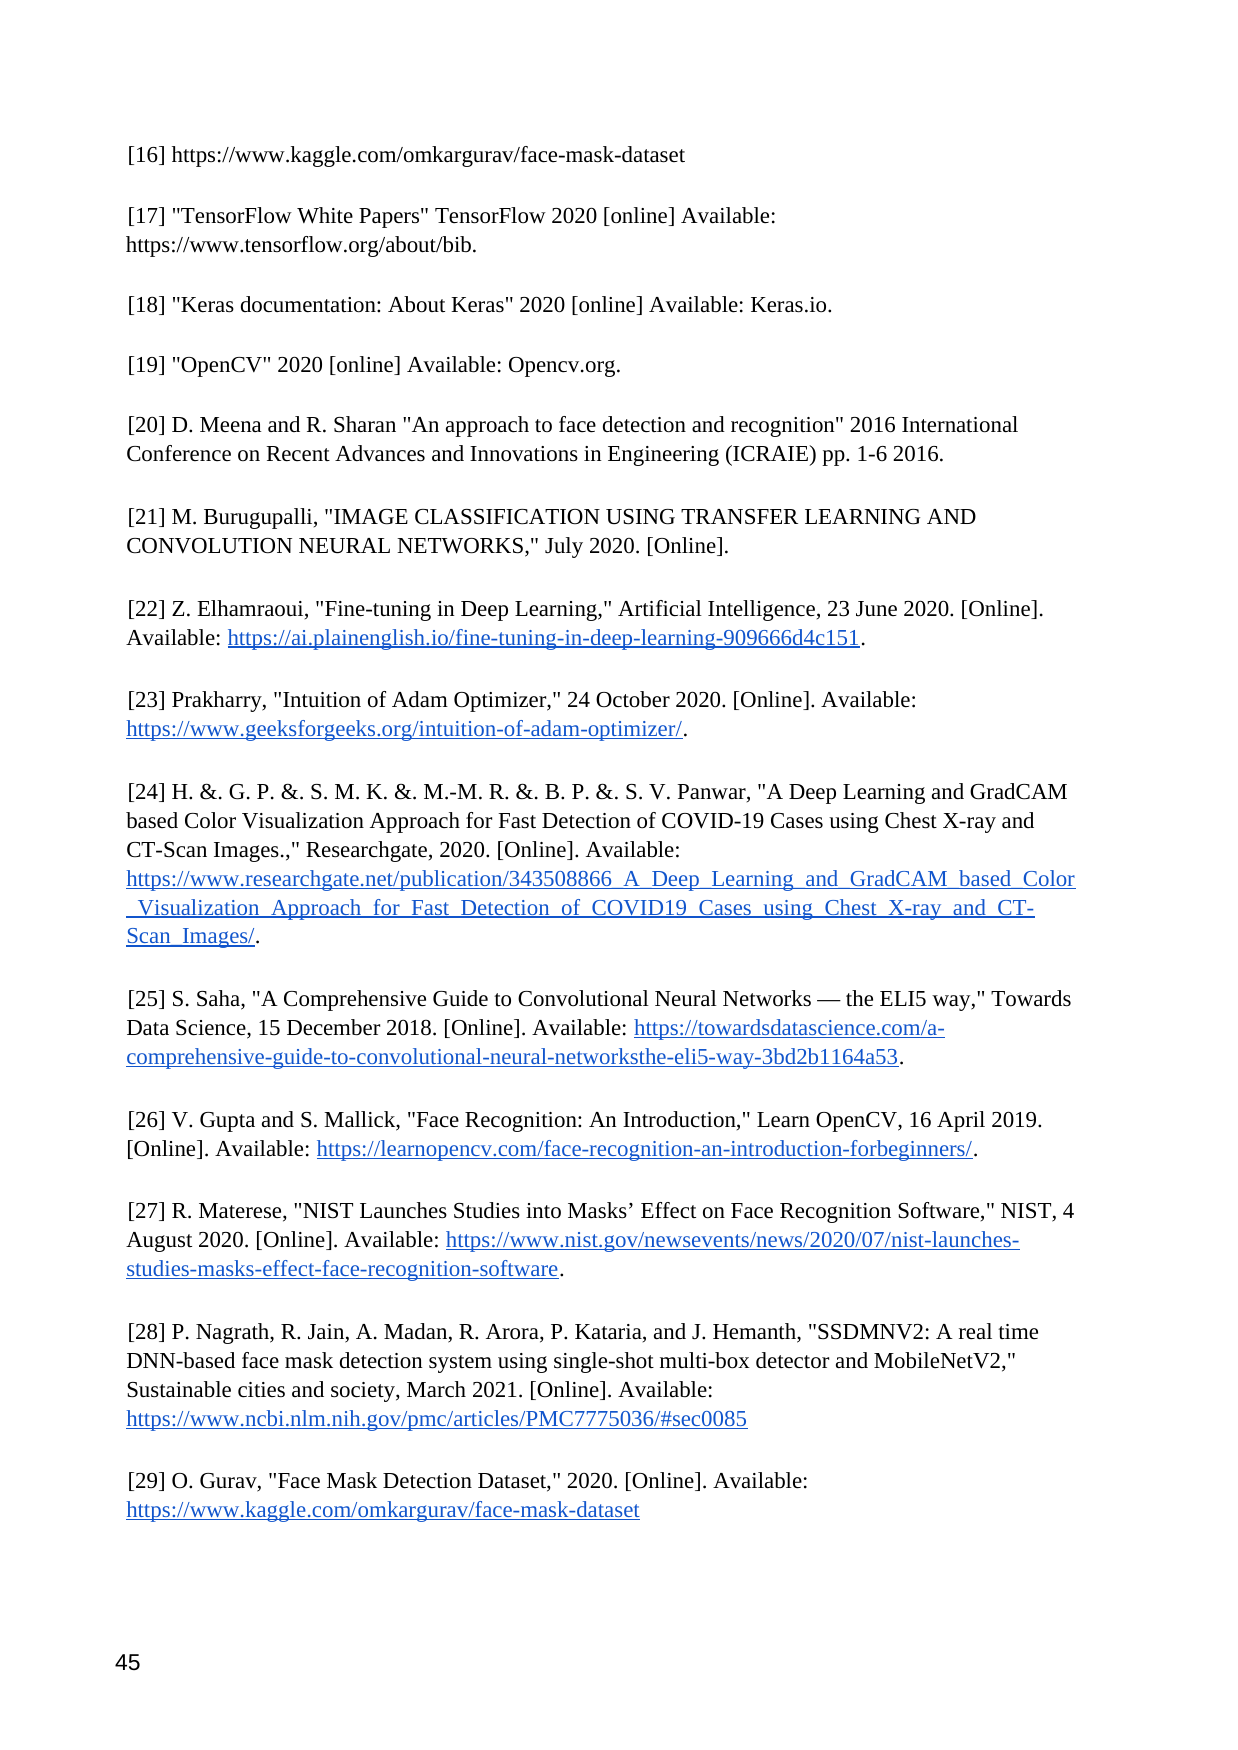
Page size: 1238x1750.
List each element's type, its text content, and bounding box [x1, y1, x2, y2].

text [18] "Keras documentation: About Keras" 2020 [online] Available: Keras.io. [127, 291, 1133, 318]
text [24] H. &. G. P. &. S. M. K. &. M.-M. R. &. B. P. &. S. V. Panwar, "A Deep Learning and GradCAM based Color Visualization Approach for Fast Detection of COVID-19 Cases using Chest X-ray and CT-Scan Images.," Researchgate, 2020. [Online]. Available: https://www.researchgate.net/publication/343508866_A_Deep_Learning_and_GradCAM_based_Color_Visualization_Approach_for_Fast_Detection_of_COVID19_Cases_using_Chest_X-ray_and_CT-Scan_Images/. [126, 778, 1077, 949]
text [23] Prakharry, "Intuition of Adam Optimizer," 24 October 2020. [Online]. Available: https://www.geeksforgeeks.org/intuition-of-adam-optimizer/. [126, 686, 1077, 742]
text [20] D. Meena and R. Sharan "An approach to face detection and recognition" 2016 International Conference on Recent Advances and Innovations in Engineering (ICRAIE) pp. 1-6 2016. [126, 412, 1077, 467]
text [26] V. Gupta and S. Mallick, "Face Recognition: An Introduction," Learn OpenCV, 16 April 2019. [Online]. Available: https://learnopencv.com/face-recognition-an-introduction-forbeginners/. [126, 1106, 1077, 1161]
text https://www.tensorflow.org/about/bib. [126, 231, 1133, 258]
text [17] "TensorFlow White Papers" TensorFlow 2020 [online] Available: [127, 202, 1133, 228]
text [22] Z. Elhamraoui, "Fine-tuning in Deep Learning," Artificial Intelligence, 23 June 2020. [Online]. Available: https://ai.plainenglish.io/fine-tuning-in-deep-learning-909666d4c151. [126, 595, 1077, 650]
text [28] P. Nagrath, R. Jain, A. Madan, R. Arora, P. Kataria, and J. Hemanth, "SSDMNV2: A real time DNN-based face mask detection system using single-shot multi-box detector and MobileNetV2," Sustainable cities and society, March 2021. [Online]. Available: https://www.ncbi.nlm.nih.gov/pmc/articles/PMC7775036/#sec0085 [126, 1318, 1077, 1431]
text [19] "OpenCV" 2020 [online] Available: Opencv.org. [127, 352, 1133, 378]
text [29] O. Gurav, "Face Mask Detection Dataset," 2020. [Online]. Available: https://www.kaggle.com/omkargurav/face-mask-dataset [126, 1467, 1077, 1523]
text [21] M. Burugupalli, "IMAGE CLASSIFICATION USING TRANSFER LEARNING AND CONVOLUTION NEURAL NETWORKS," July 2020. [Online]. [126, 503, 1077, 558]
text [25] S. Saha, "A Comprehensive Guide to Convolutional Neural Networks — the ELI5 way," Towards Data Science, 15 December 2018. [Online]. Available: https://towardsdatascience.com/a-comprehensive-guide-to-convolutional-neural-networksthe-eli5-way-3bd2b1164a53. [126, 985, 1077, 1069]
text [27] R. Materese, "NIST Launches Studies into Masks’ Effect on Face Recognition Software," NIST, 4 August 2020. [Online]. Available: https://www.nist.gov/newsevents/news/2020/07/nist-launches-studies-masks-effect-face-recognition-software. [126, 1197, 1077, 1282]
text [16] https://www.kaggle.com/omkargurav/face-mask-dataset [127, 141, 1133, 168]
